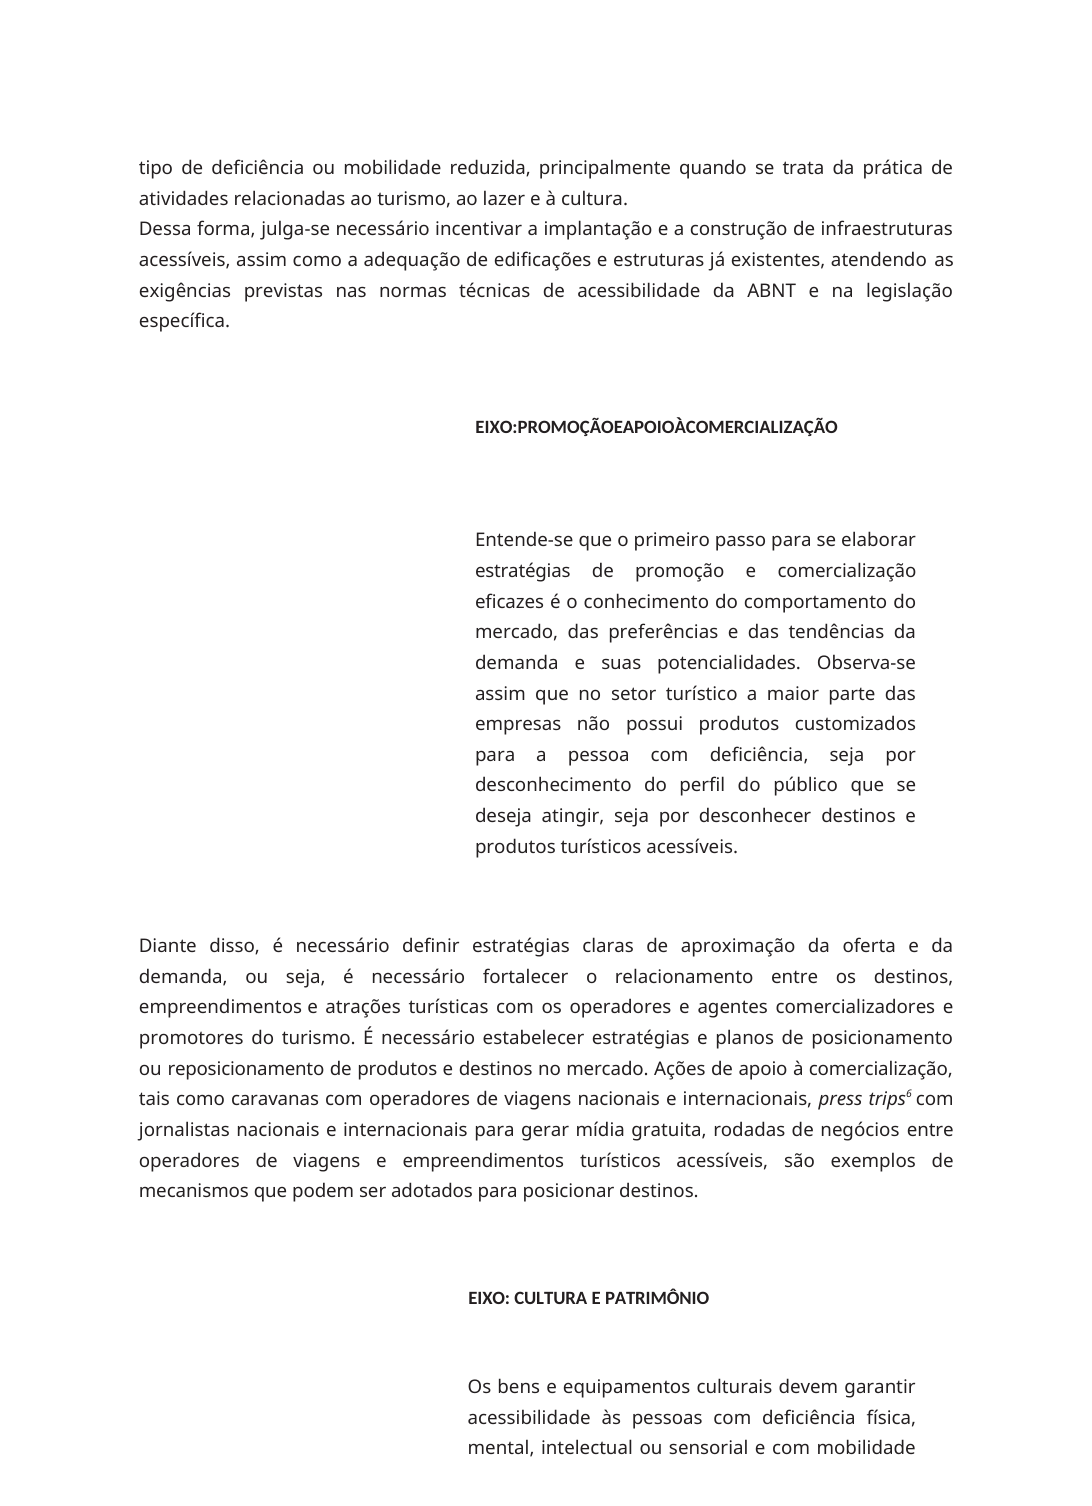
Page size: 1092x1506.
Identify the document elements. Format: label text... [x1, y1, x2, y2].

text EIXO: CULTURA E PATRIMÔNIO [468, 1286, 1023, 1309]
text Cultura e Patrimônio [207, 1389, 366, 1461]
text EIXO:PROMOÇÃOEAPOIOÀCOMERCIALIZAÇÃO [475, 415, 1023, 438]
text Diante disso, é necessário definir estratégias claras de aproximação da oferta e da demanda, ou seja, é necessário fortalecer o relacionamento entre os destinos, empreendimentos e atrações turísticas com os operadores e agentes comercializadores e promotores do turismo. É necessário estabelecer estratégias e planos de posicionamento ou reposicionamento de produtos e destinos no mercado. Ações de apoio à comercialização, tais como caravanas com operadores de viagens nacionais e internacionais, press trips6 com jornalistas nacionais e internacionais para gerar mídia gratuita, rodadas de negócios entre operadores de viagens e empreendimentos turísticos acessíveis, são exemplos de mecanismos que podem ser adotados para posicionar destinos. [139, 933, 954, 1203]
text Dessa forma, julga-se necessário incentivar a implantação e a construção de infraestruturas acessíveis, assim como a adequação de edificações e estruturas já existentes, atendendo as exigências previstas nas normas técnicas de acessibilidade da ABNT e na legislação específica. [139, 216, 953, 333]
text Os bens e equipamentos culturais devem garantir acessibilidade às pessoas com deficiência física, mental, intelectual ou sensorial e com mobilidade reduzida no acesso e na interpretação das obras e atividades culturais e do patrimônio histórico e artístico. Segundo a Instrução Normativa IPHAN nº 1, de 25 de novembro de 2003, as soluções adotadas para a eliminação, redução ou superação de [467, 1373, 916, 1460]
text Promoção e Apoio à [220, 517, 367, 588]
text Comercialização [186, 589, 401, 623]
text tipo de deficiência ou mobilidade reduzida, principalmente quando se trata da prática de atividades relacionadas ao turismo, ao lazer e à cultura. [139, 154, 953, 211]
text Entende-se que o primeiro passo para se elaborar estratégias de promoção e comercialização eficazes é o conhecimento do comportamento do mercado, das preferências e das tendências da demanda e suas potencialidades. Observa-se assim que no setor turístico a maior parte das empresas não possui produtos customizados para a pessoa com deficiência, seja por desconhecimento do perfil do público que se deseja atingir, seja por desconhecer destinos e produtos turísticos acessíveis. [475, 527, 916, 858]
